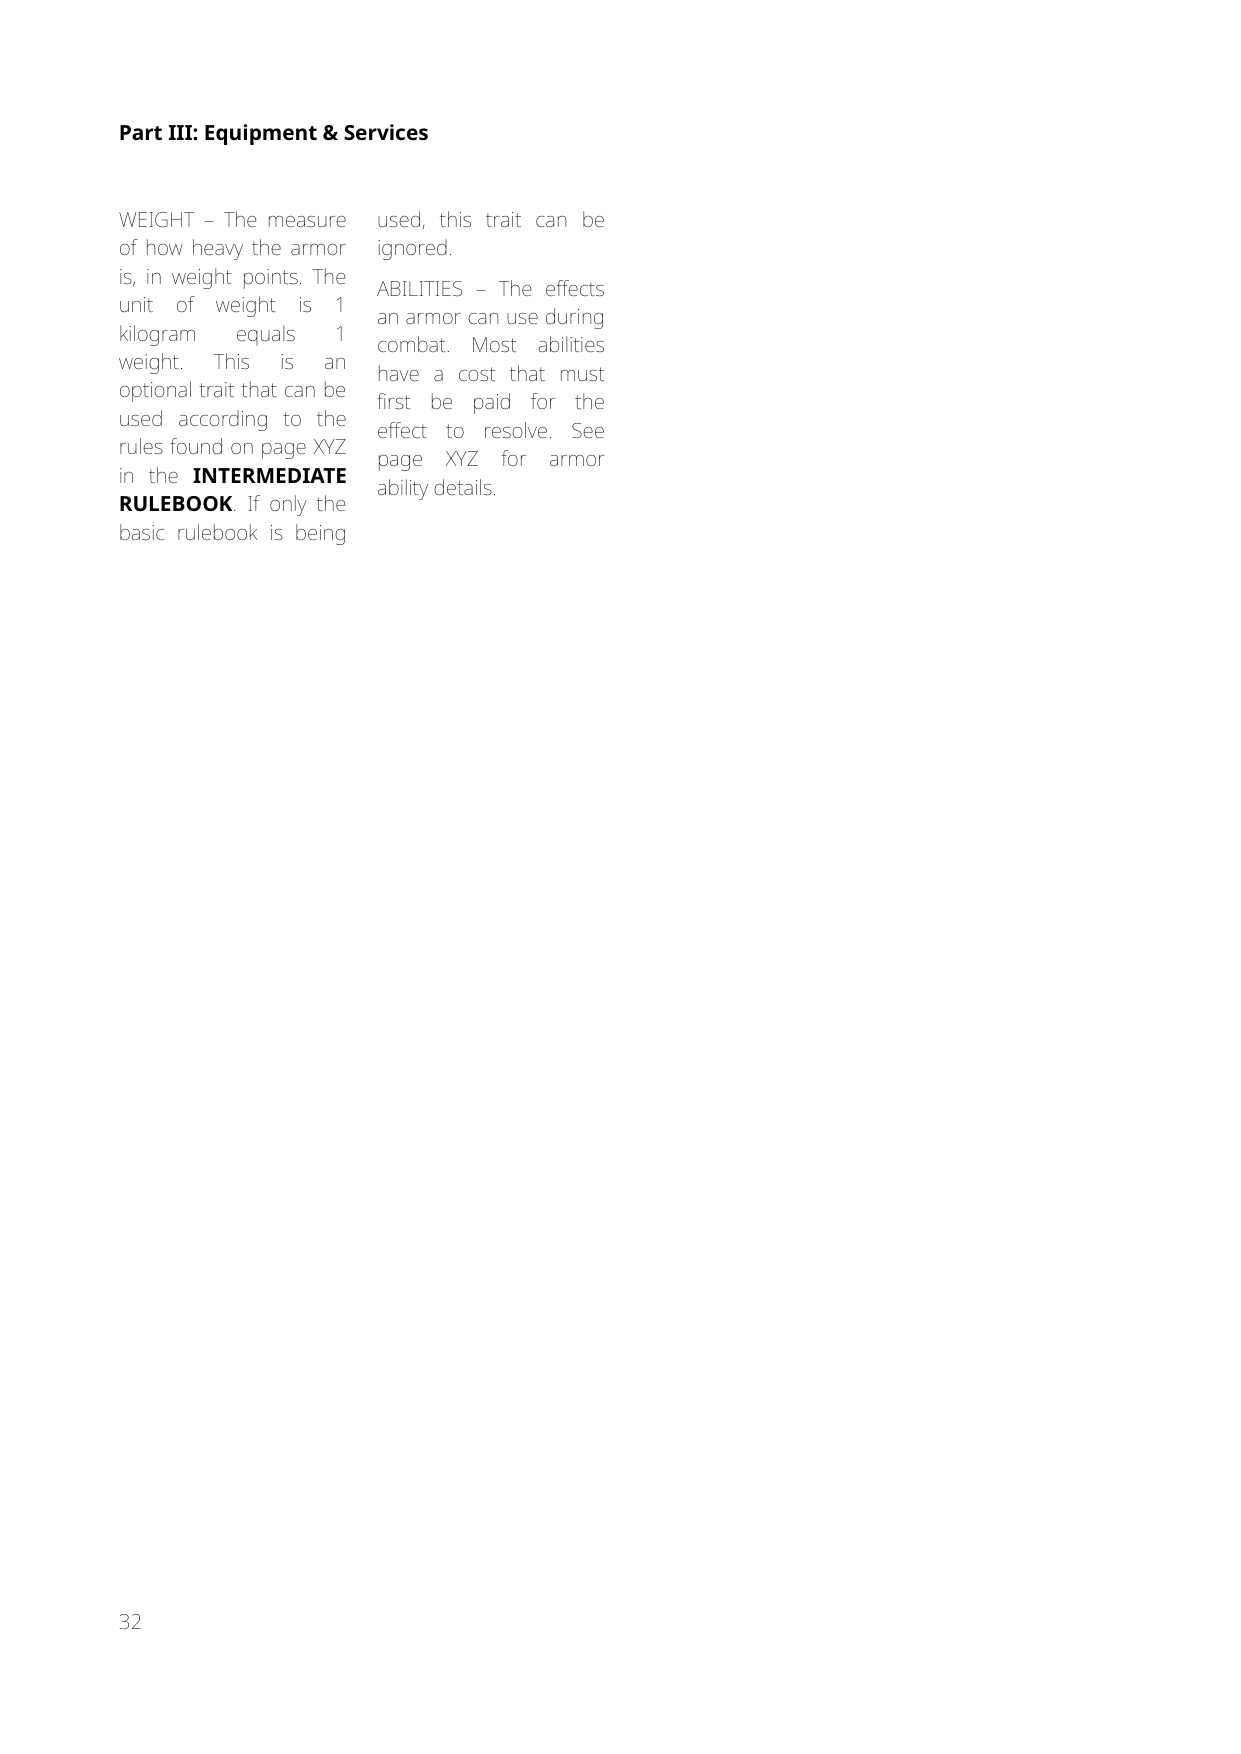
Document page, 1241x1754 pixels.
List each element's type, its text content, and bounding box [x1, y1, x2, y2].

text WEIGHT – The measure of how heavy the armor is, in weight points. The unit of weight is 1 kilogram equals 1 weight. This is an optional trait that can be used according to the rules found on page XYZ in the INTERMEDIATE RULEBOOK. If only the basic rulebook is being [118, 205, 347, 546]
text ABILITIES – The effects an armor can use during combat. Most abilities have a cost that must first be paid for the effect to resolve. See page XYZ for armor ability details. [377, 274, 605, 501]
text used, this trait can be ignored. [377, 205, 605, 262]
